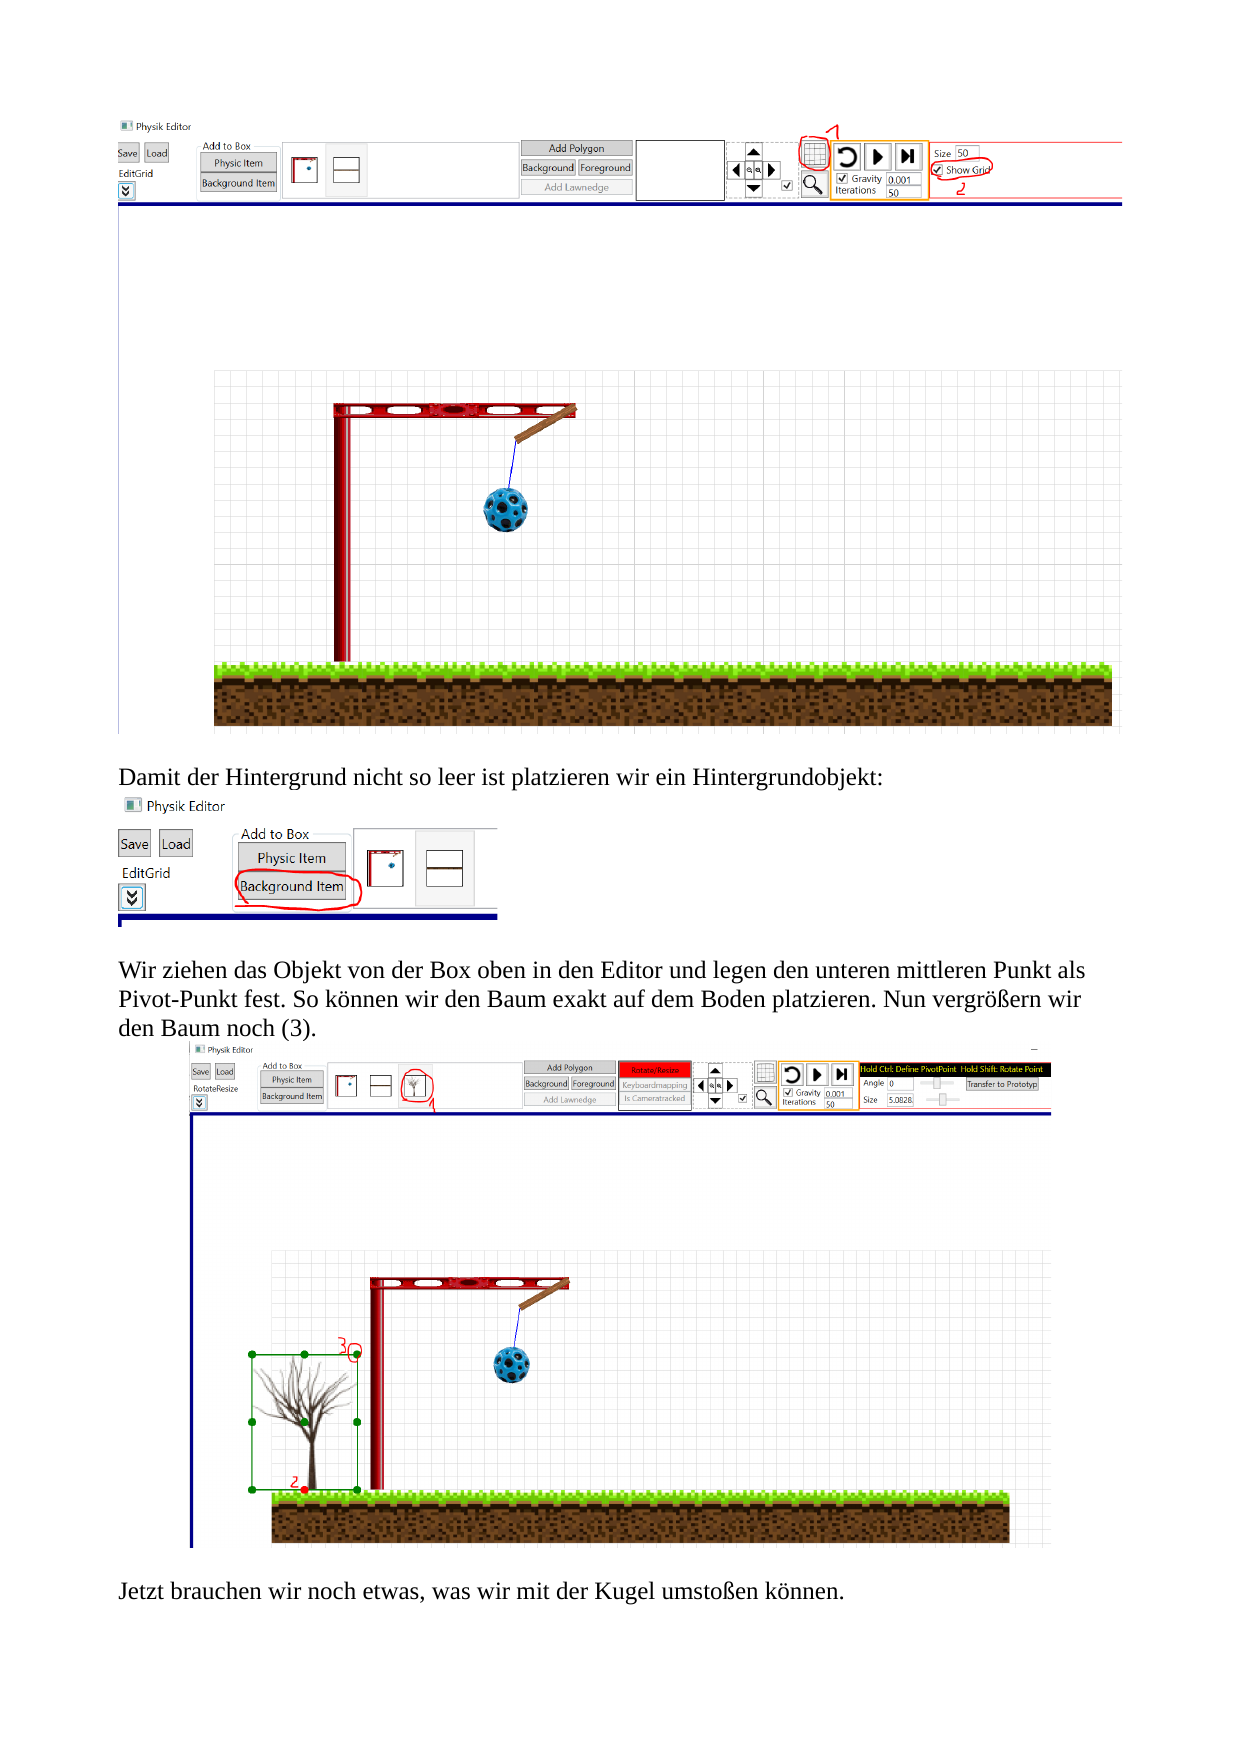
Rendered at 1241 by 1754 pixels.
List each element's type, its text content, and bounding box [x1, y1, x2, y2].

text Wir ziehen das Objekt von der Box oben in den Editor und legen den unteren mittleren Punkt als Pivot-Punkt fest. So können wir den Baum exakt auf dem Boden platzieren. Nun vergrößern wir den Baum noch (3). [118, 955, 1122, 1042]
picture [118, 118, 1123, 734]
text Damit der Hintergrund nicht so leer ist platzieren wir ein Hintergrundobjekt: [118, 762, 1122, 791]
picture [189, 1041, 1052, 1548]
text Jetzt brauchen wir noch etwas, was wir mit der Kugel umstoßen können. [118, 1576, 1122, 1605]
picture [118, 790, 498, 927]
